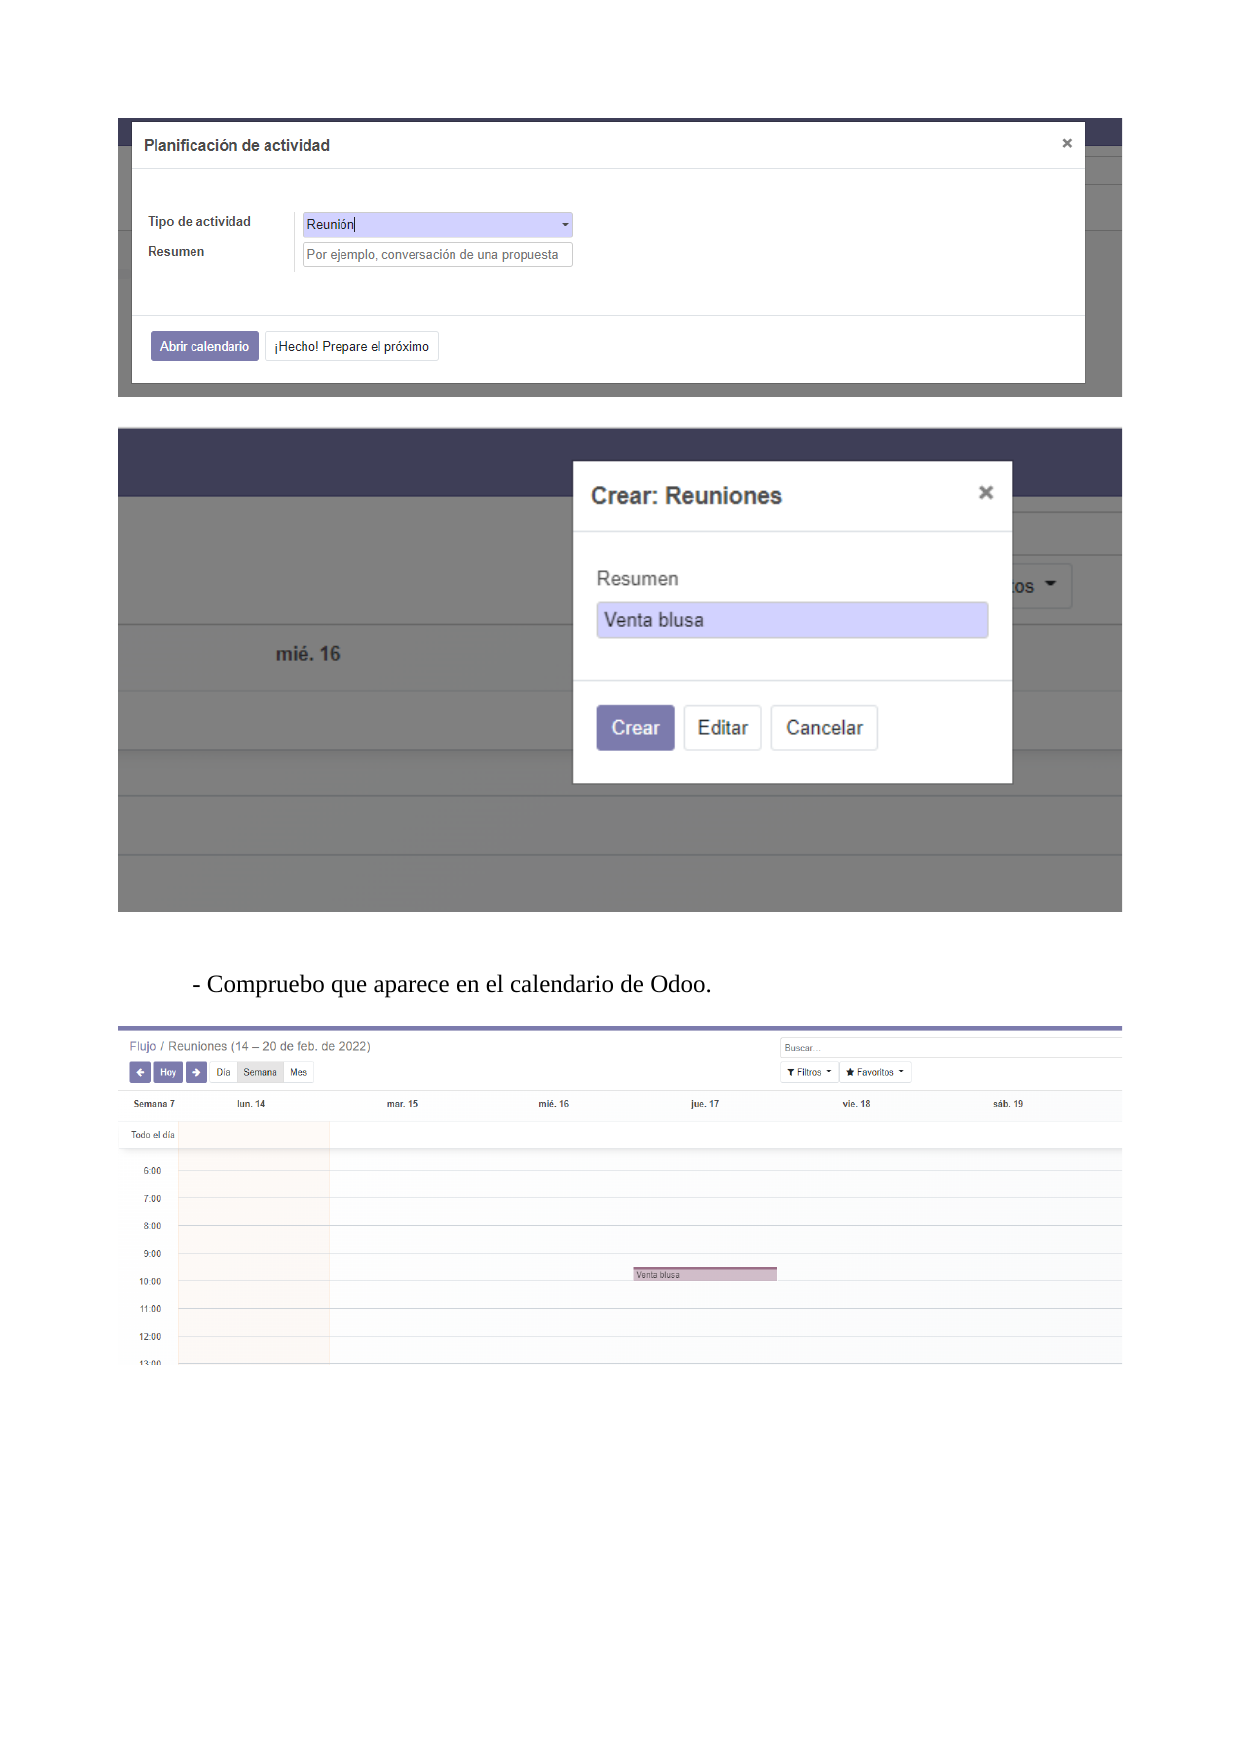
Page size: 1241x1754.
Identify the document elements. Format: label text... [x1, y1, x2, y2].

picture [118, 118, 1123, 397]
picture [118, 426, 1123, 912]
text - Compruebo que aparece en el calendario de Odoo. [118, 969, 1122, 997]
picture [118, 1026, 1123, 1365]
